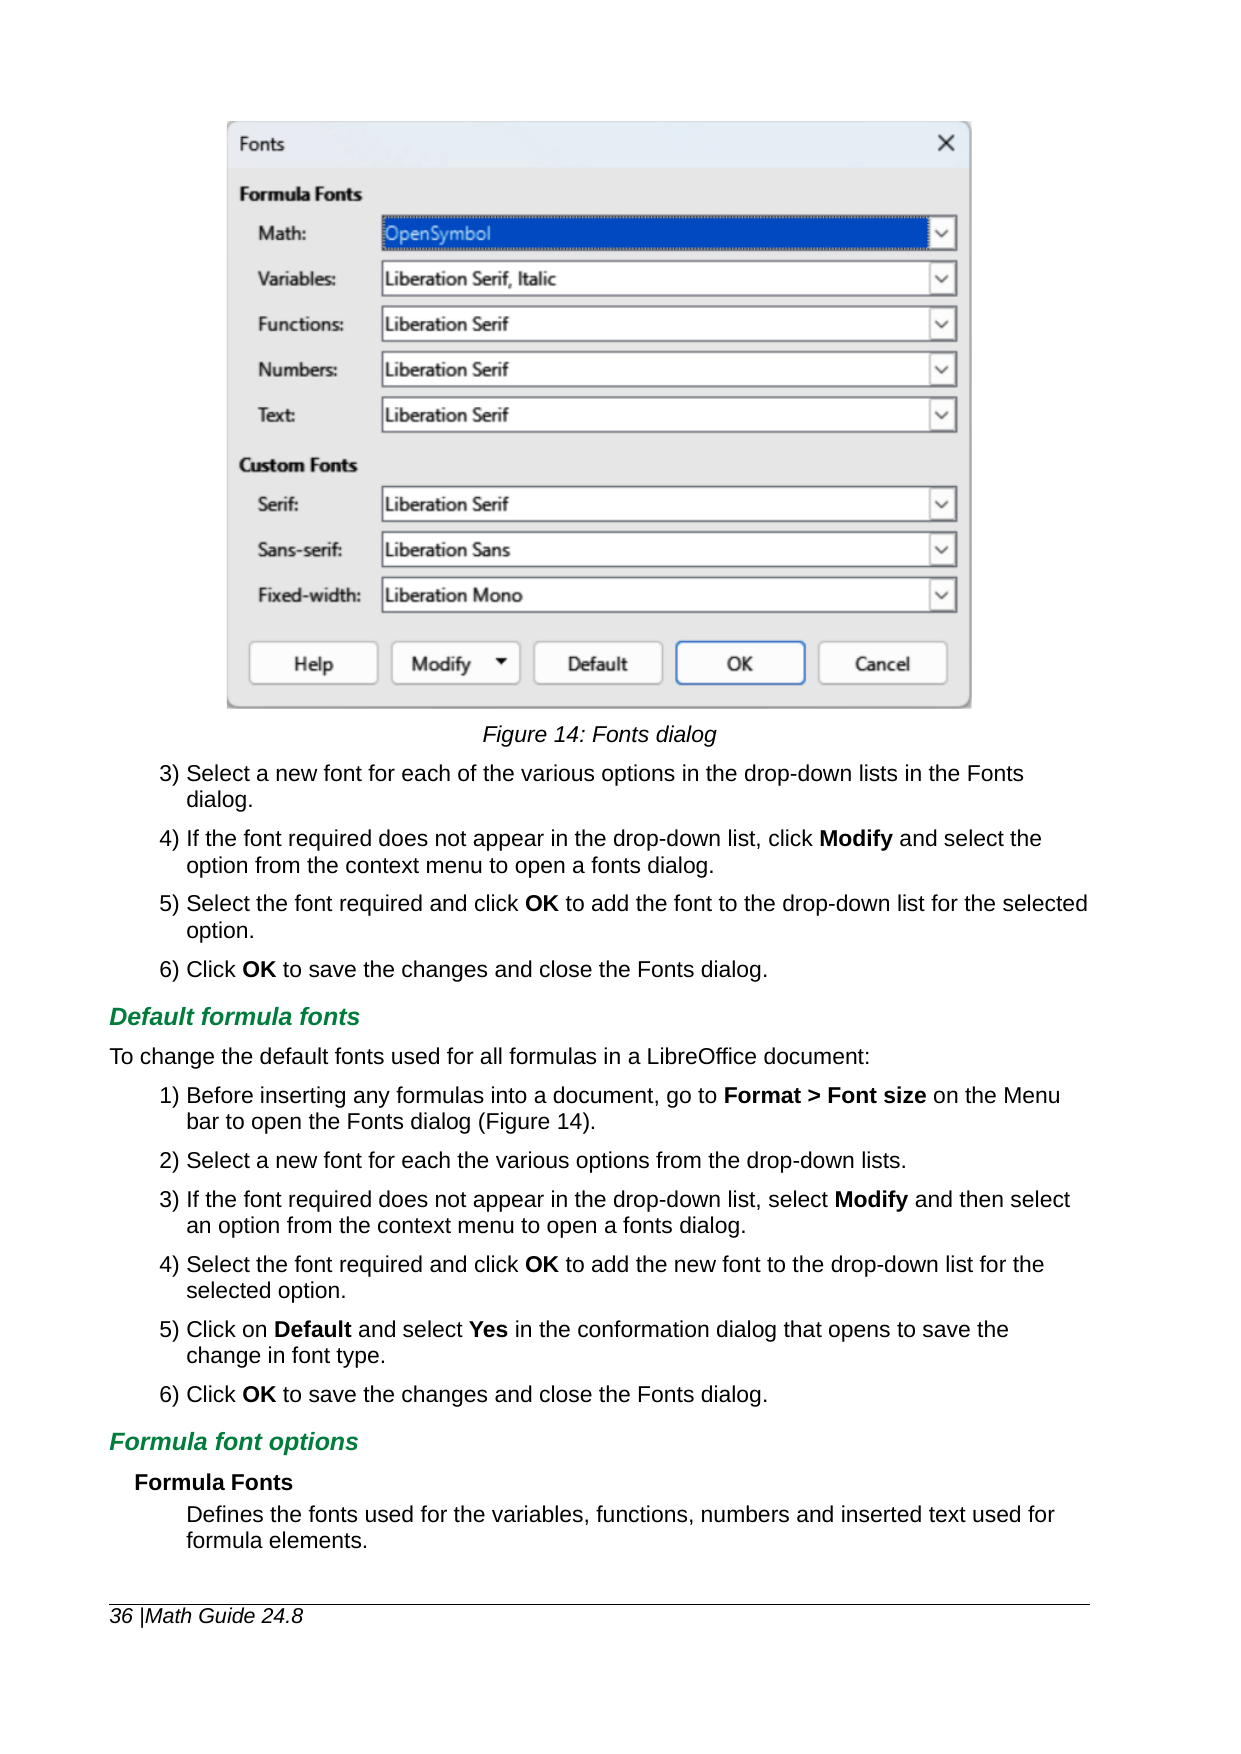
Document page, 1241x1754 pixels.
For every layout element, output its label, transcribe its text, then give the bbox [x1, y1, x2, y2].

list If the font required does not appear in the drop-down list, select Modify and then select an option from the context menu to open a fonts dialog. [186, 1186, 1090, 1238]
text Formula Fonts [134, 1468, 1090, 1495]
text Figure 14: Fonts dialog [227, 721, 972, 748]
list Click OK to save the changes and close the Fonts dialog. [186, 956, 1090, 982]
list Before inserting any formulas into a document, go to Format > Font size on the Menu bar to open the Fonts dialog (Figure 14). [186, 1082, 1090, 1134]
list Select the font required and click OK to add the font to the drop-down list for the selected option. [186, 890, 1090, 943]
subtitle Formula font options [109, 1427, 1090, 1456]
list To change the default fonts used for all formulas in a LibreOffice document: [109, 1043, 1090, 1069]
picture [226, 121, 972, 709]
list Click OK to save the changes and close the Fonts dialog. [186, 1381, 1090, 1408]
list If the font required does not appear in the drop-down list, click Modify and select the option from the context menu to open a fonts dialog. [186, 825, 1090, 878]
list Select the font required and click OK to add the new font to the drop-down list for the selected option. [186, 1251, 1090, 1304]
list Click on Default and select Yes in the conformation dialog that opens to save the change in font type. [186, 1316, 1090, 1369]
list Select a new font for each the various options from the drop-down lists. [186, 1147, 1090, 1173]
subtitle Default formula fonts [109, 1002, 1090, 1030]
list Select a new font for each of the various options in the drop-down lists in the Fonts dialog. [186, 760, 1090, 813]
text Defines the fonts used for the variables, functions, numbers and inserted text used for formula elements. [186, 1501, 1090, 1554]
